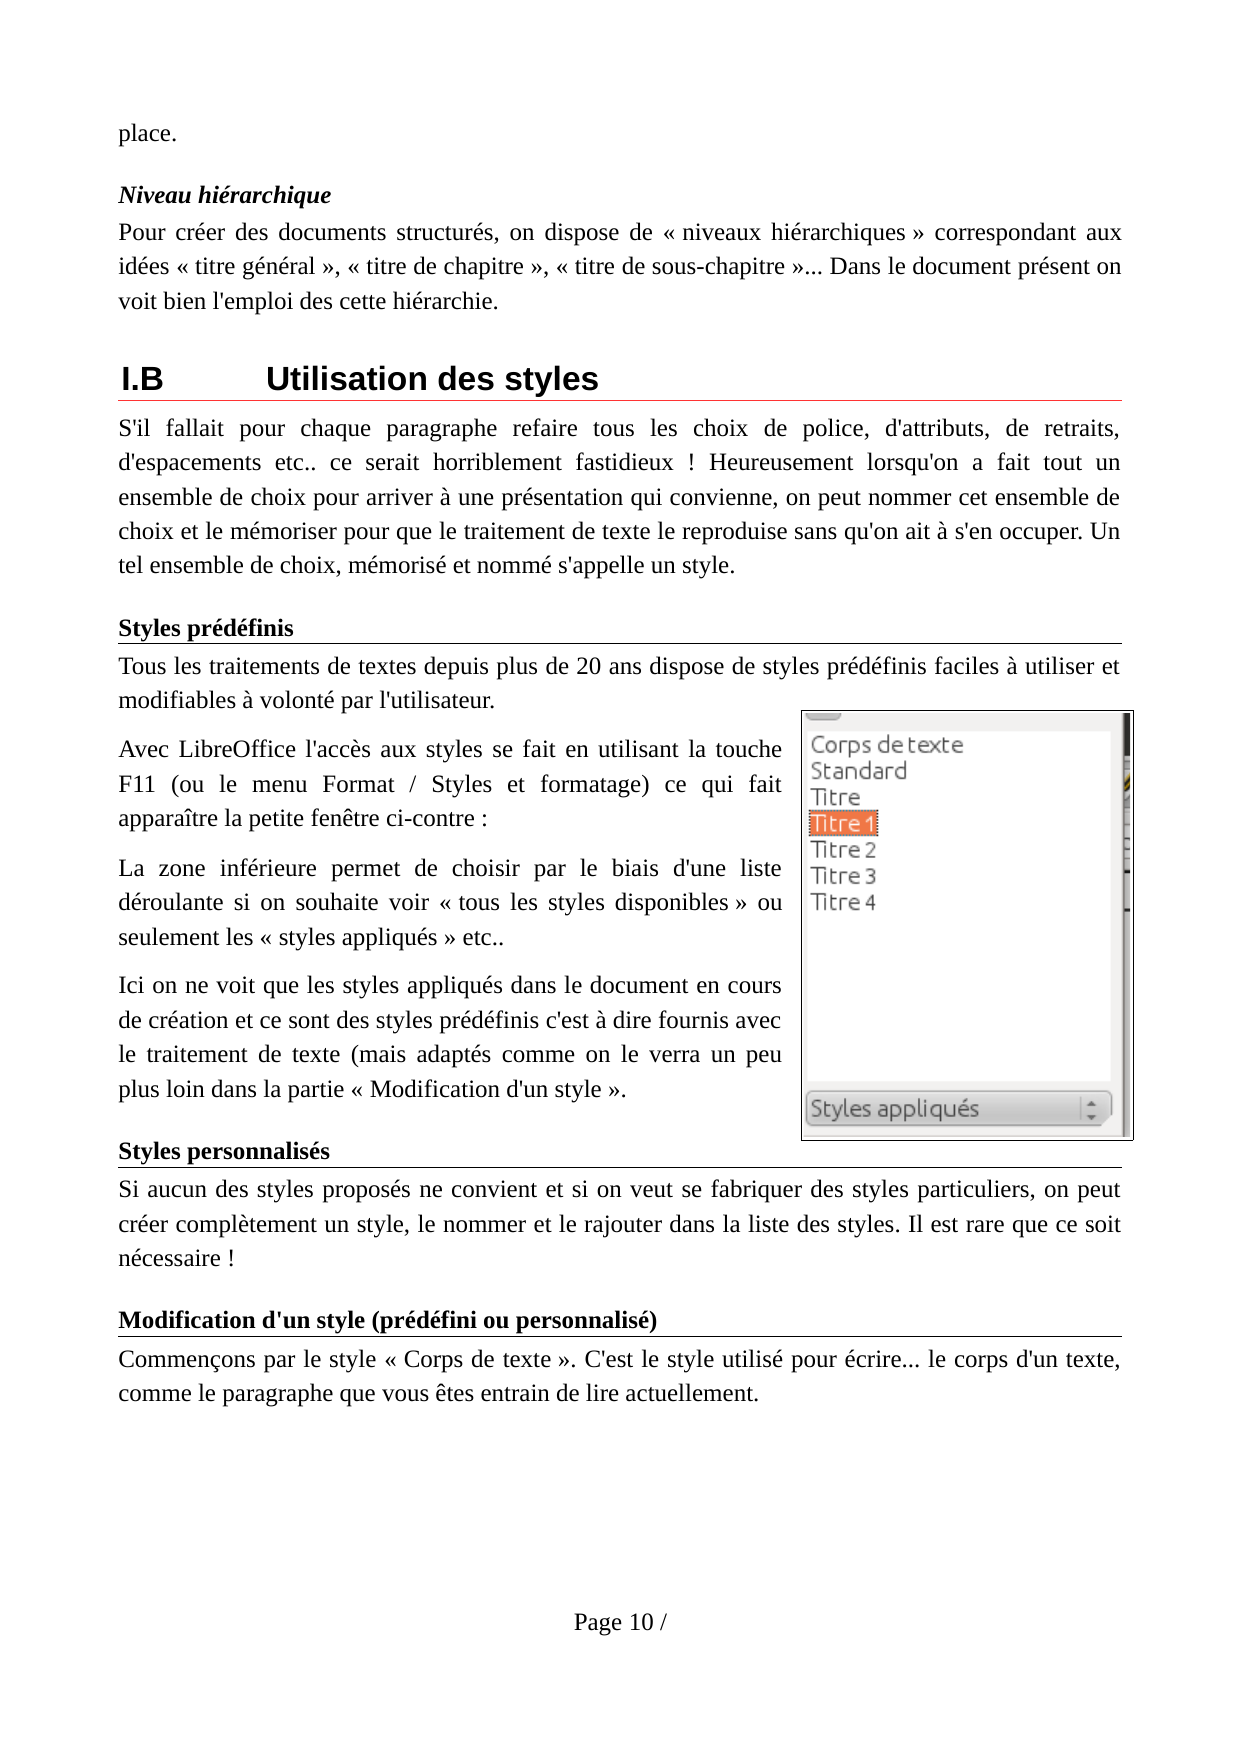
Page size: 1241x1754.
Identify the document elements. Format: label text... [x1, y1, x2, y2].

text Commençons par le style « Corps de texte ». C'est le style utilisé pour écrire... le corps d'un texte, comme le paragraphe que vous êtes entrain de lire actuellement. [118, 1344, 1122, 1407]
subtitle Niveau hiérarchique [118, 180, 1122, 208]
text [802, 711, 1133, 1140]
picture [803, 713, 1131, 1137]
text place. [118, 118, 1122, 147]
text Si aucun des styles proposés ne convient et si on veut se fabriquer des styles particuliers, on peut créer complètement un style, le nommer et le rajouter dans la liste des styles. Il est rare que ce soit nécessaire ! [118, 1174, 1122, 1272]
subtitle Modification d'un style (prédéfini ou personnalisé) [118, 1306, 1122, 1336]
subtitle Styles prédéfinis [118, 613, 1122, 643]
text Avec LibreOffice l'accès aux styles se fait en utilisant la touche F11 (ou le menu Format / Styles et formatage) ce qui fait apparaître la petite fenêtre ci-contre : [118, 734, 801, 832]
text Pour créer des documents structurés, on dispose de « niveaux hiérarchiques » correspondant aux idées « titre général », « titre de chapitre », « titre de sous-chapitre »... Dans le document présent on voit bien l'emploi des cette hiérarchie. [118, 217, 1122, 314]
text Tous les traitements de textes depuis plus de 20 ans dispose de styles prédéfinis faciles à utiliser et modifiables à volonté par l'utilisateur. [118, 651, 1122, 714]
subtitle Utilisation des styles [118, 356, 1122, 400]
text La zone inférieure permet de choisir par le biais d'une liste déroulante si on souhaite voir « tous les styles disponibles » ou seulement les « styles appliqués » etc.. [118, 853, 801, 950]
text S'il fallait pour chaque paragraphe refaire tous les choix de police, d'attributs, de retraits, d'espacements etc.. ce serait horriblement fastidieux ! Heureusement lorsqu'on a fait tout un ensemble de choix pour arriver à une présentation qui convienne, on peut nommer cet ensemble de choix et le mémoriser pour que le traitement de texte le reproduise sans qu'on ait à s'en occuper. Un tel ensemble de choix, mémorisé et nommé s'appelle un style. [118, 413, 1122, 579]
text Ici on ne voit que les styles appliqués dans le document en cours de création et ce sont des styles prédéfinis c'est à dire fournis avec le traitement de texte (mais adaptés comme on le verra un peu plus loin dans la partie « Modification d'un style ». [118, 971, 801, 1103]
subtitle Styles personnalisés [118, 1136, 1122, 1167]
